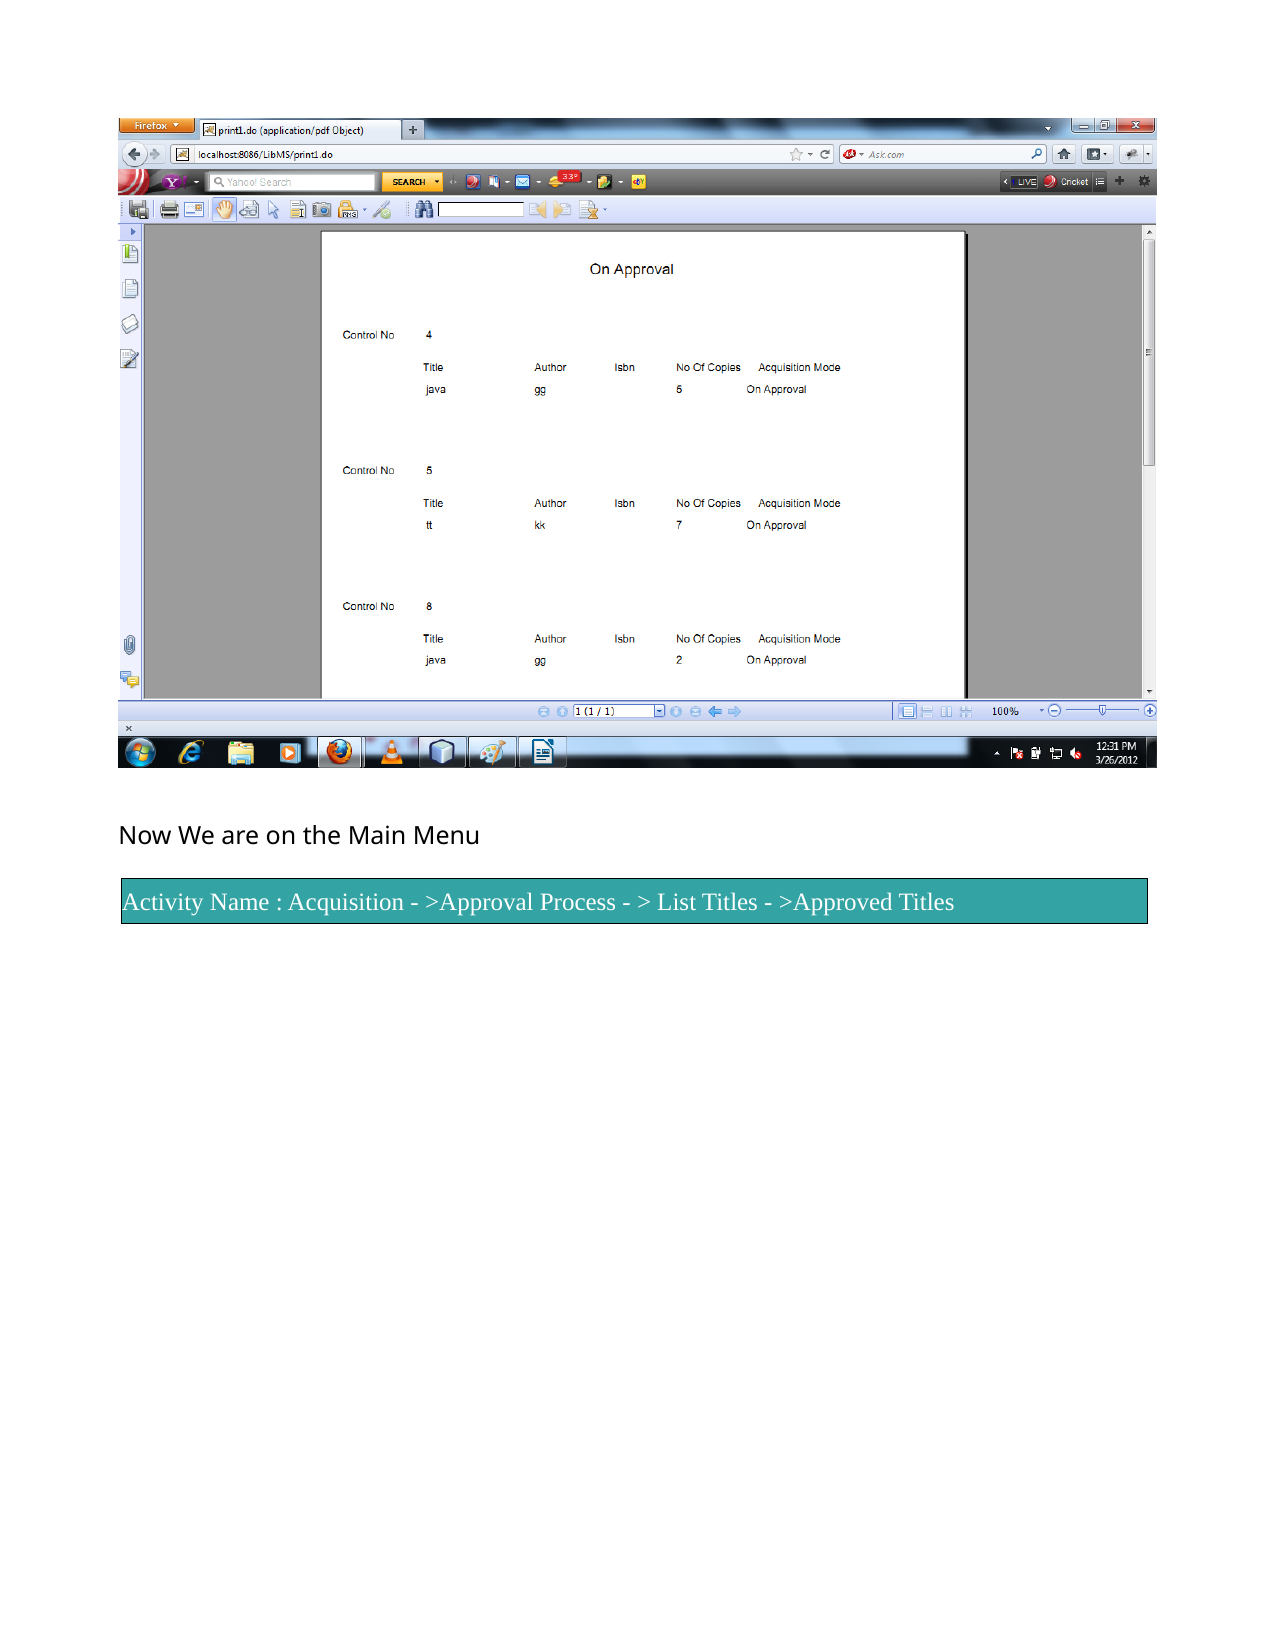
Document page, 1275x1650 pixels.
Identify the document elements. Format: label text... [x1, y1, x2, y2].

text Now We are on the Main Menu [118, 817, 1157, 851]
picture [118, 118, 1157, 768]
